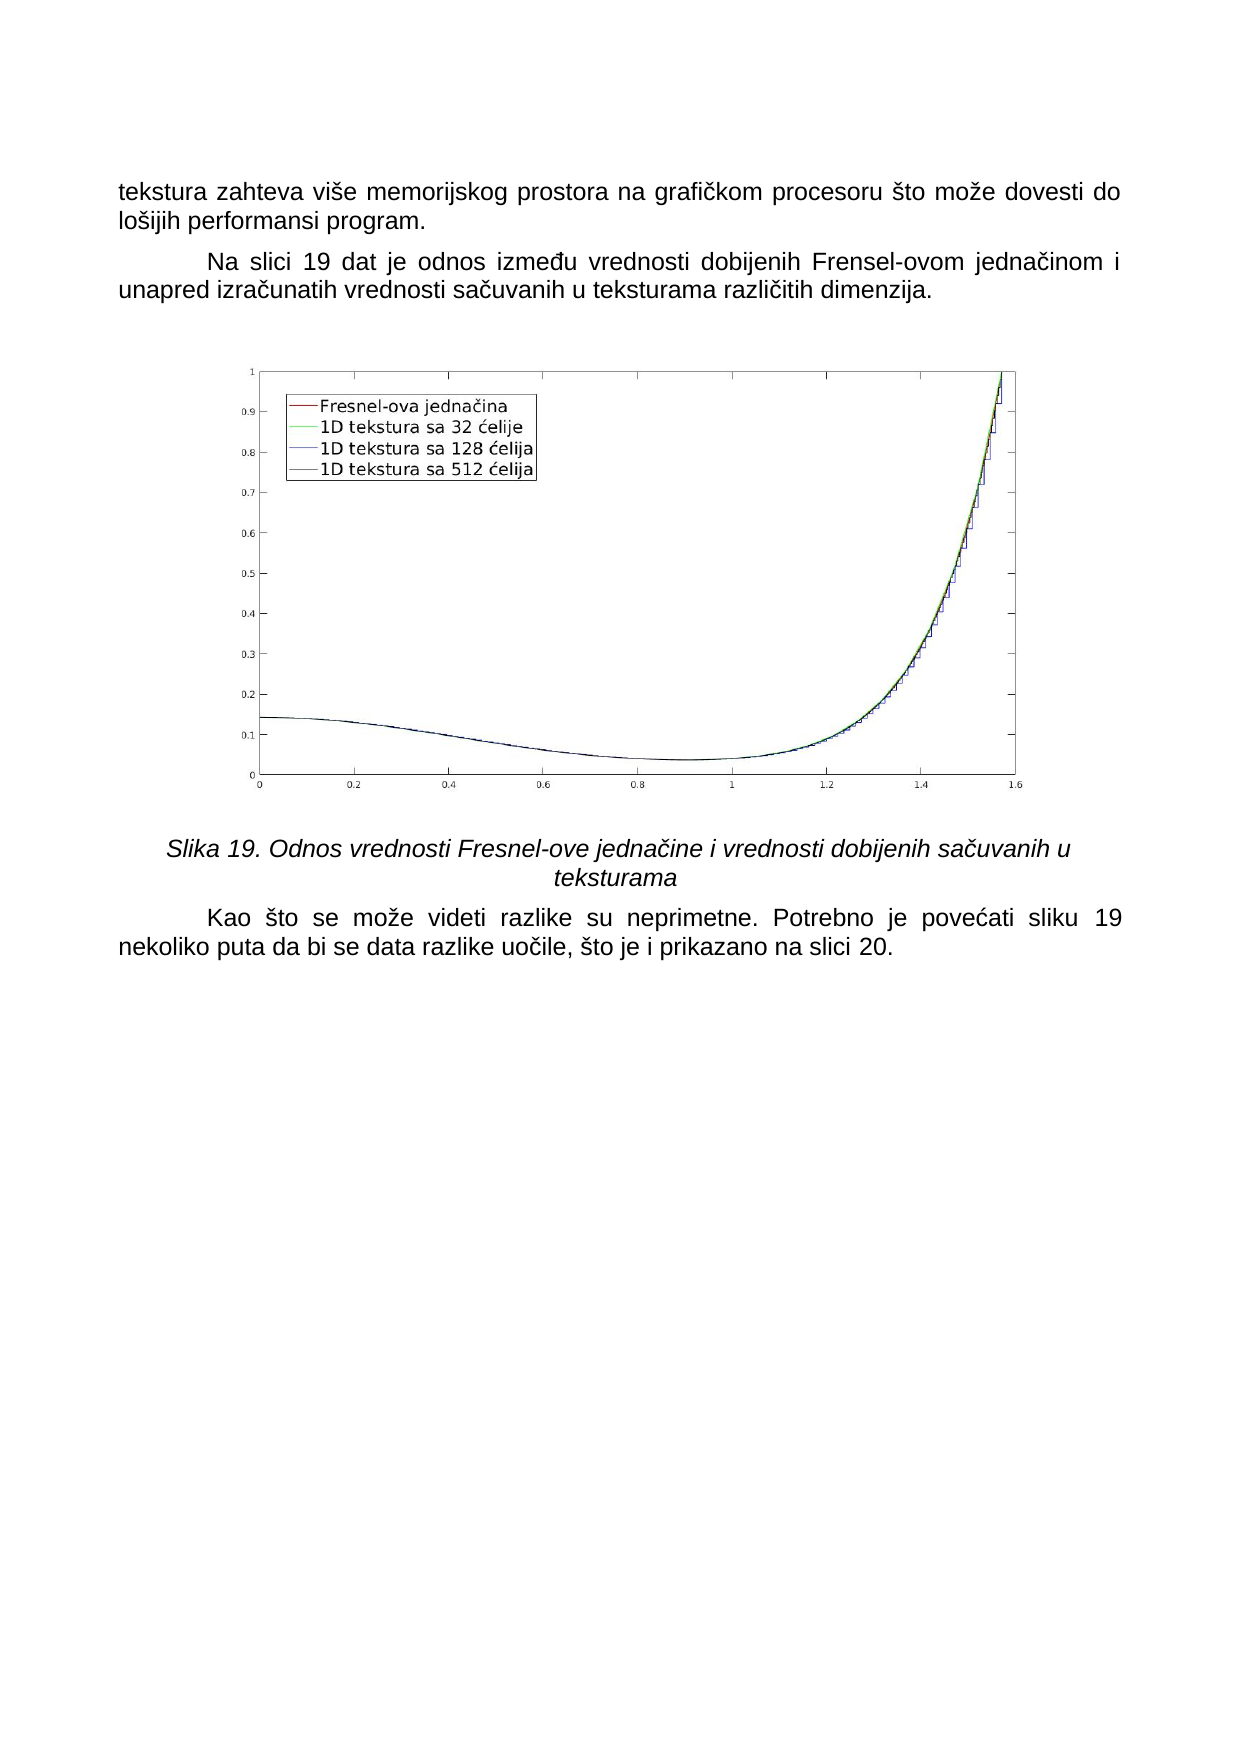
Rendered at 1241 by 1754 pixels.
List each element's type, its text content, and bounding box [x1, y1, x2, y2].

text Kao što se može videti razlike su neprimetne. Potrebno je povećati sliku 19 nekoliko puta da bi se data razlike uočile, što je i prikazano na slici 20. [118, 316, 1122, 961]
text Na slici 19 dat je odnos između vrednosti dobijenih Frensel-ovom jednačinom i unapred izračunatih vrednosti sačuvanih u teksturama različitih dimenzija. [118, 247, 1122, 304]
text Slika 19. Odnos vrednosti Fresnel-ove jednačine i vrednosti dobijenih sačuvanih u teksturama [132, 829, 1108, 891]
text tekstura zahteva više memorijskog prostora na grafičkom procesoru što može dovesti do lošijih performansi program. [118, 177, 1122, 235]
picture [132, 334, 1108, 829]
